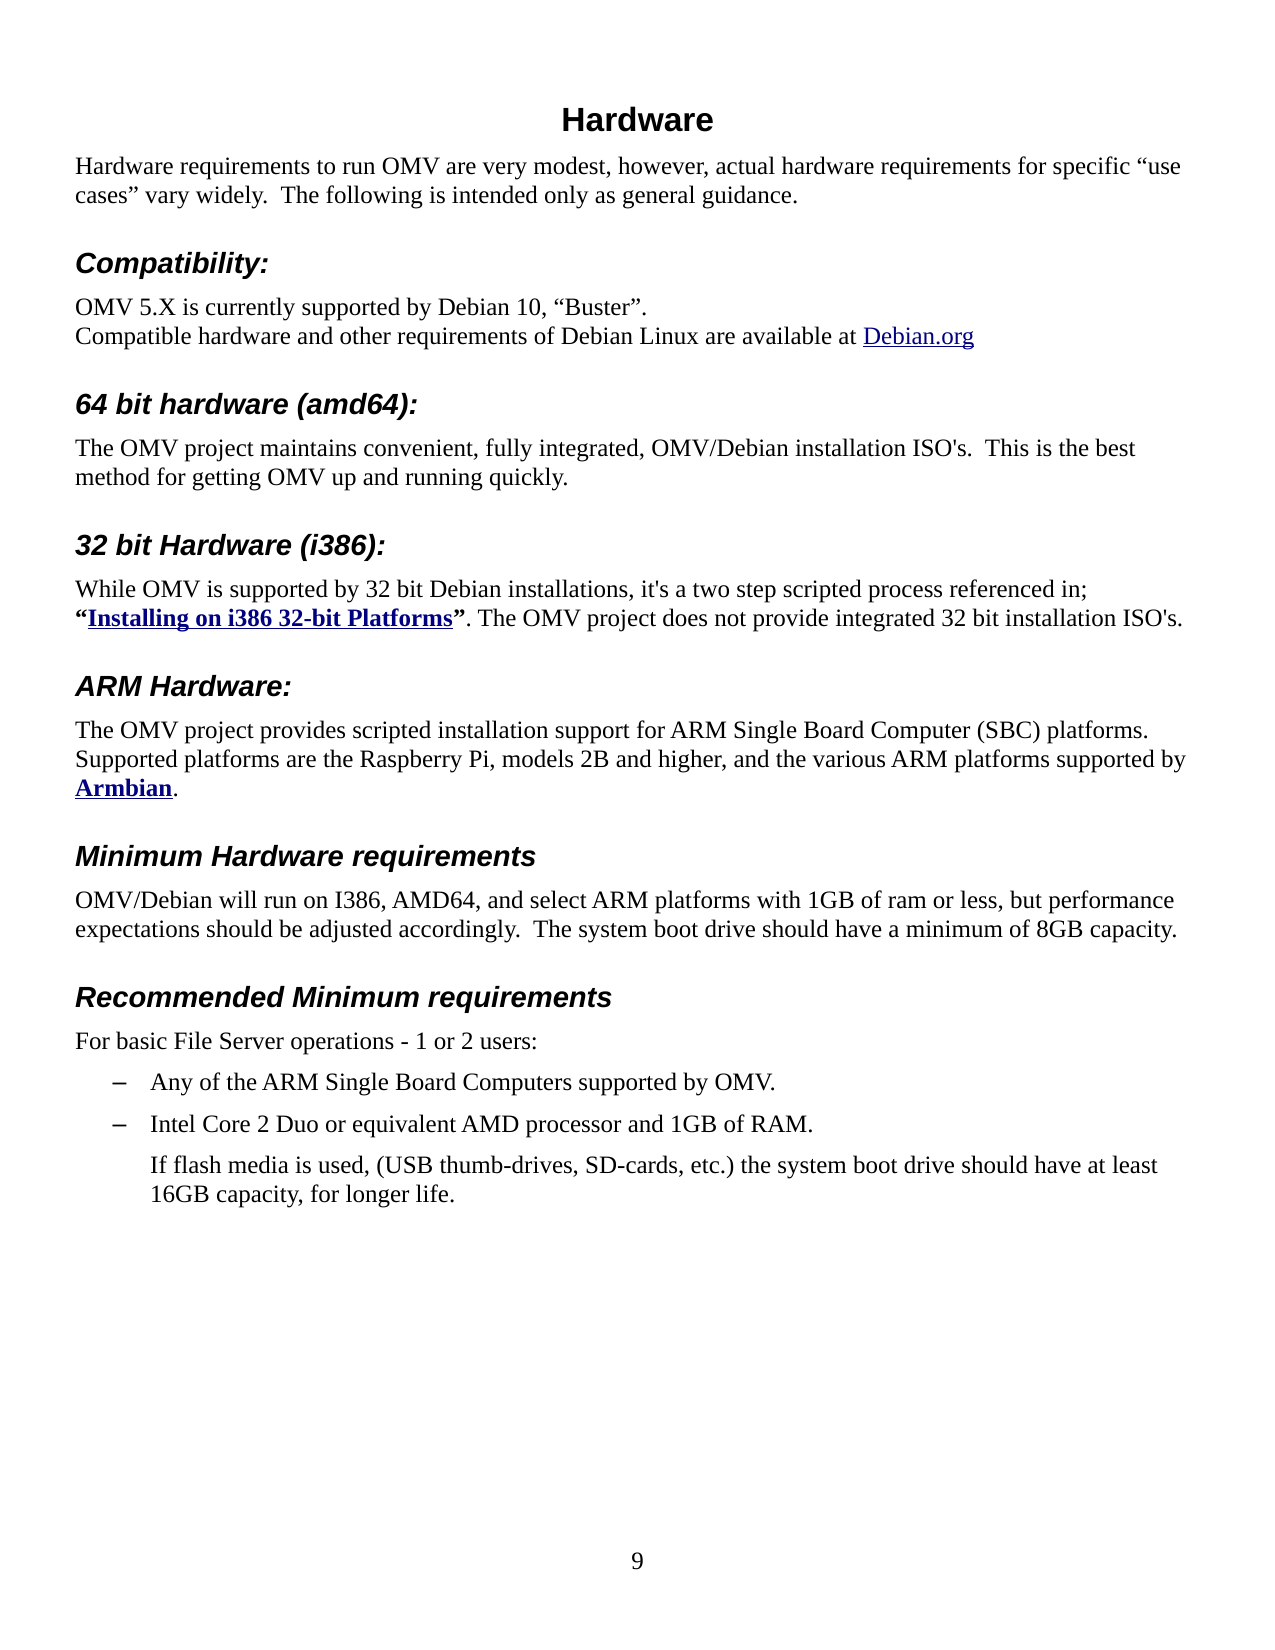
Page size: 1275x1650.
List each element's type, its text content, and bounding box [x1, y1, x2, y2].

subtitle Compatibility: [75, 246, 1200, 280]
text OMV 5.X is currently supported by Debian 10, “Buster”. Compatible hardware and other requirements of Debian Linux are available at Debian.org [75, 292, 1200, 350]
list If flash media is used, (USB thumb-drives, SD-cards, etc.) the system boot drive should have at least 16GB capacity, for longer life. [112, 1150, 1200, 1207]
list Intel Core 2 Duo or equivalent AMD processor and 1GB of RAM. [112, 1109, 1200, 1137]
subtitle ARM Hardware: [75, 669, 1200, 703]
text OMV/Debian will run on I386, AMD64, and select ARM platforms with 1GB of ram or less, but performance expectations should be adjusted accordingly. The system boot drive should have a minimum of 8GB capacity. [75, 885, 1200, 943]
text Hardware requirements to run OMV are very modest, however, actual hardware requirements for specific “use cases” vary widely. The following is intended only as general guidance. [75, 151, 1200, 209]
subtitle Hardware [75, 100, 1200, 139]
subtitle 32 bit Hardware (i386): [75, 528, 1200, 562]
subtitle Recommended Minimum requirements [75, 980, 1200, 1014]
text While OMV is supported by 32 bit Debian installations, it's a two step scripted process referenced in; “Installing on i386 32-bit Platforms”. The OMV project does not provide integrated 32 bit installation ISO's. [75, 574, 1200, 632]
text The OMV project maintains convenient, fully integrated, OMV/Debian installation ISO's. This is the best method for getting OMV up and running quickly. [75, 433, 1200, 491]
subtitle Minimum Hardware requirements [75, 839, 1200, 873]
text The OMV project provides scripted installation support for ARM Single Board Computer (SBC) platforms. Supported platforms are the Raspberry Pi, models 2B and higher, and the various ARM platforms supported by Armbian. [75, 715, 1200, 802]
subtitle 64 bit hardware (amd64): [75, 387, 1200, 421]
text For basic File Server operations - 1 or 2 users: [75, 1026, 1200, 1055]
list Any of the ARM Single Board Computers supported by OMV. [112, 1067, 1200, 1096]
